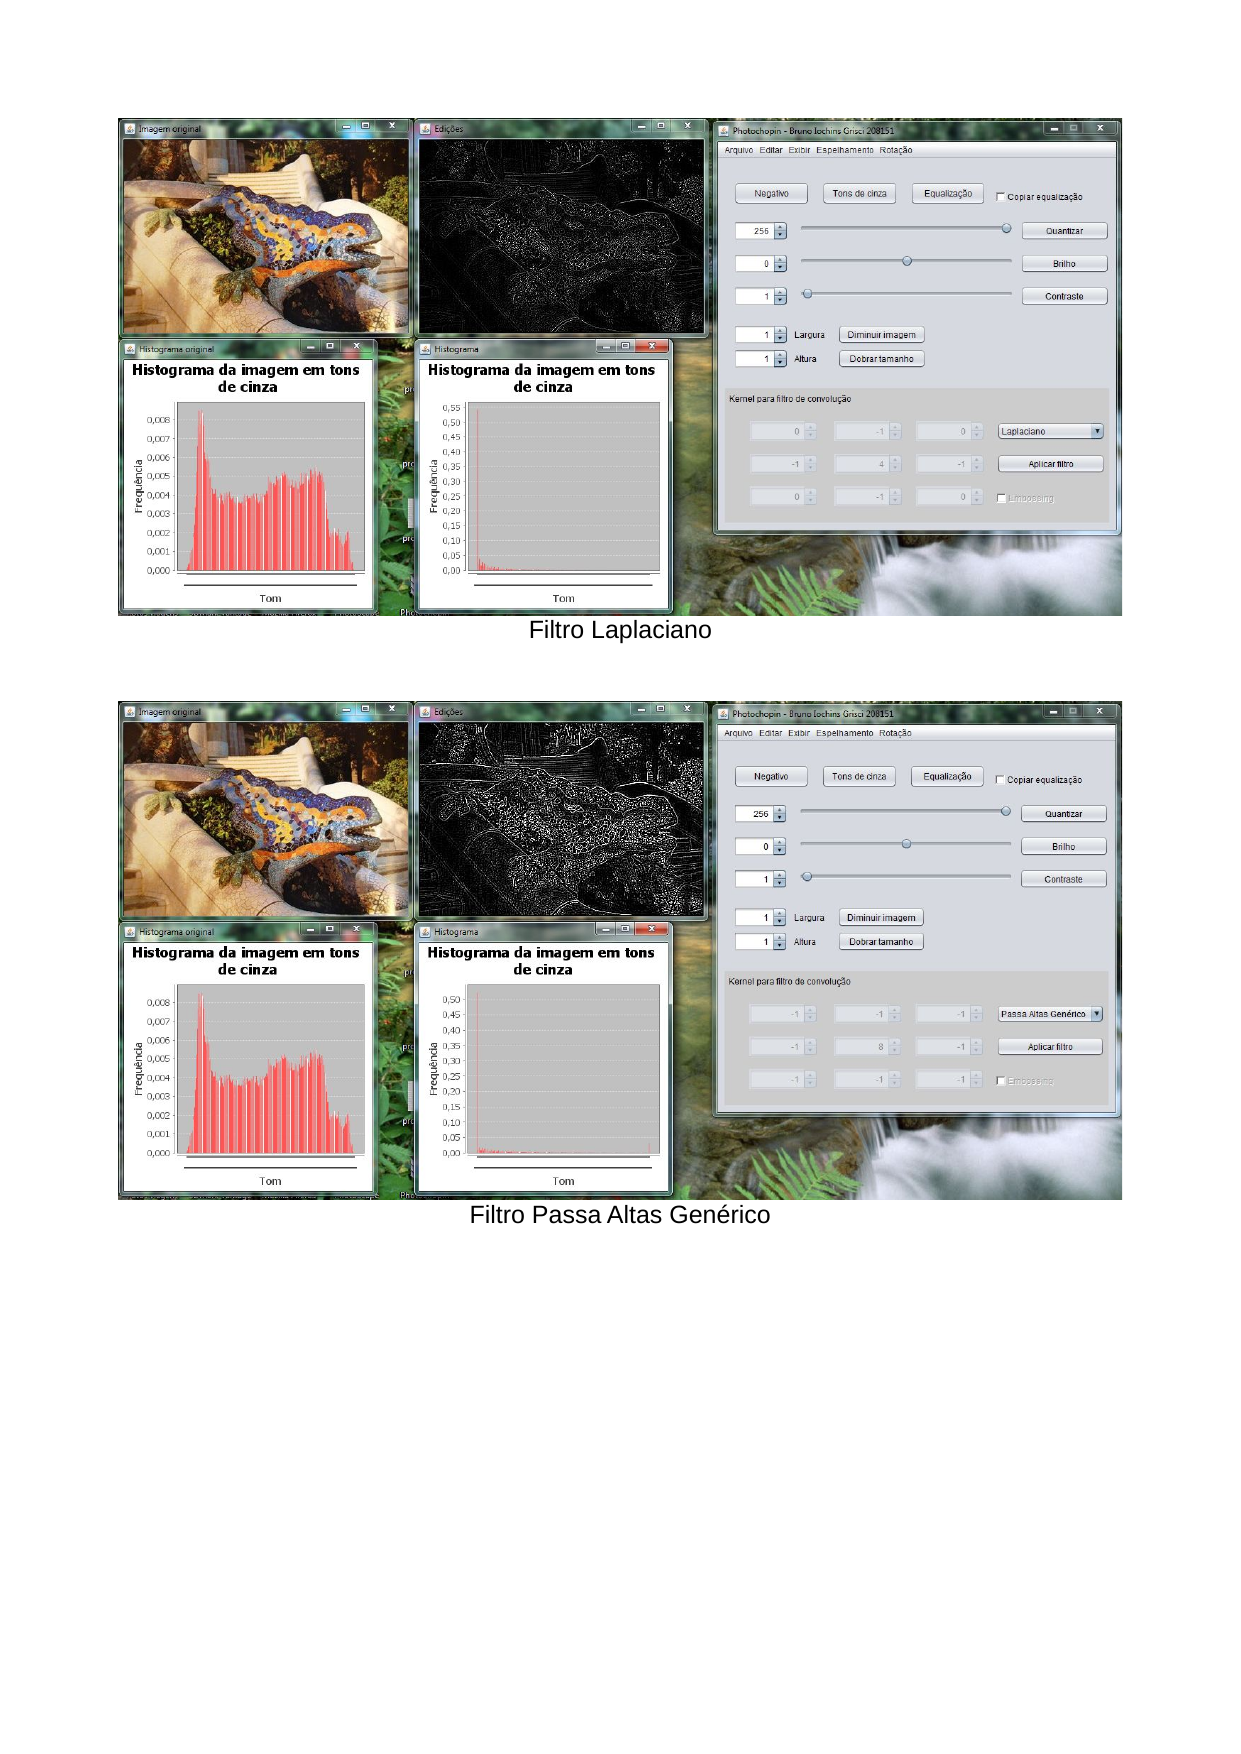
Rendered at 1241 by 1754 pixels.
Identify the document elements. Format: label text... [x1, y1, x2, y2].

picture [118, 701, 1123, 1200]
text Filtro Passa Altas Genérico [118, 1200, 1122, 1229]
picture [118, 118, 1123, 616]
text Filtro Laplaciano [118, 616, 1122, 644]
